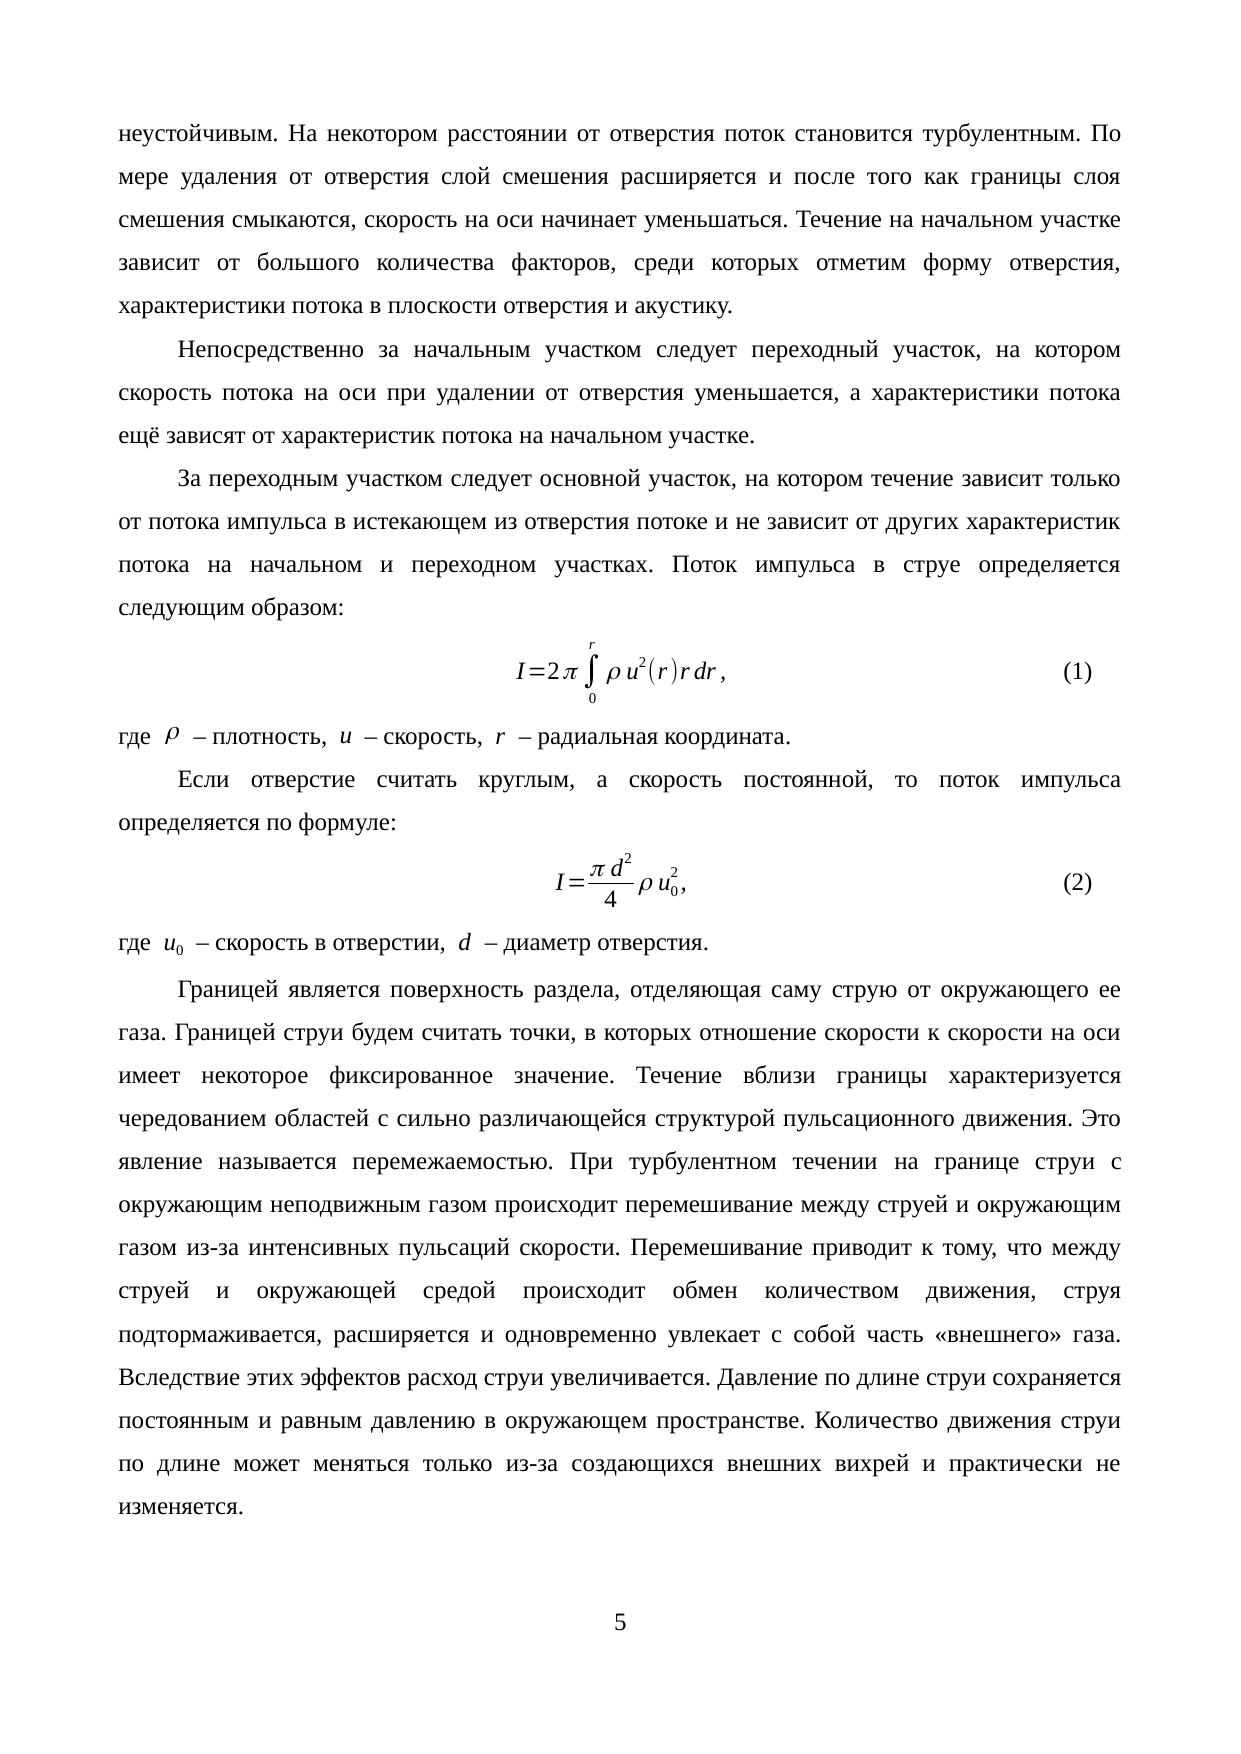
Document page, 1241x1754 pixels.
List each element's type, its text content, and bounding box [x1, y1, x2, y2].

text неустойчивым. На некотором расстоянии от отверстия поток становится турбулентным. По мере удаления от отверстия слой смешения расширяется и после того как границы слоя смешения смыкаются, скорость на оси начинает уменьшаться. Течение на начальном участке зависит от большого количества факторов, среди которых отметим форму отверстия, характеристики потока в плоскости отверстия и акустику. [118, 118, 1122, 319]
text Непосредственно за начальным участком следует переходный участок, на котором скорость потока на оси при удалении от отверстия уменьшается, а характеристики потока ещё зависят от характеристик потока на начальном участке. [118, 334, 1122, 449]
text Если отверстие считать круглым, а скорость постоянной, то поток импульса определяется по формуле: [118, 764, 1122, 836]
text Границей является поверхность раздела, отделяющая саму струю от окружающего ее газа. Границей струи будем считать точки, в которых отношение скорости к скорости на оси имеет некоторое фиксированное значение. Течение вблизи границы характеризуется чередованием областей с сильно различающейся структурой пульсационного движения. Это явление называется перемежаемостью. При турбулентном течении на границе струи с окружающим неподвижным газом происходит перемешивание между струей и окружающим газом из-за интенсивных пульсаций скорости. Перемешивание приводит к тому, что между струей и окружающей средой происходит обмен количеством движения, струя подтормаживается, расширяется и одновременно увлекает с собой часть «внешнего» газа. Вследствие этих эффектов расход струи увеличивается. Давление по длине струи сохраняется постоянным и равным давлению в окружающем пространстве. Количество движения струи по длине может меняться только из-за создающихся внешних вихрей и практически не изменяется. [118, 974, 1122, 1520]
text где – скорость в отверстии, – диаметр отверстия. [118, 927, 1122, 959]
text где – плотность, – скорость, – радиальная координата. [118, 721, 1122, 749]
text (1) [118, 636, 1122, 706]
text За переходным участком следует основной участок, на котором течение зависит только от потока импульса в истекающем из отверстия потоке и не зависит от других характеристик потока на начальном и переходном участках. Поток импульса в струе определяется следующим образом: [118, 463, 1122, 621]
text (2) [118, 850, 1122, 913]
